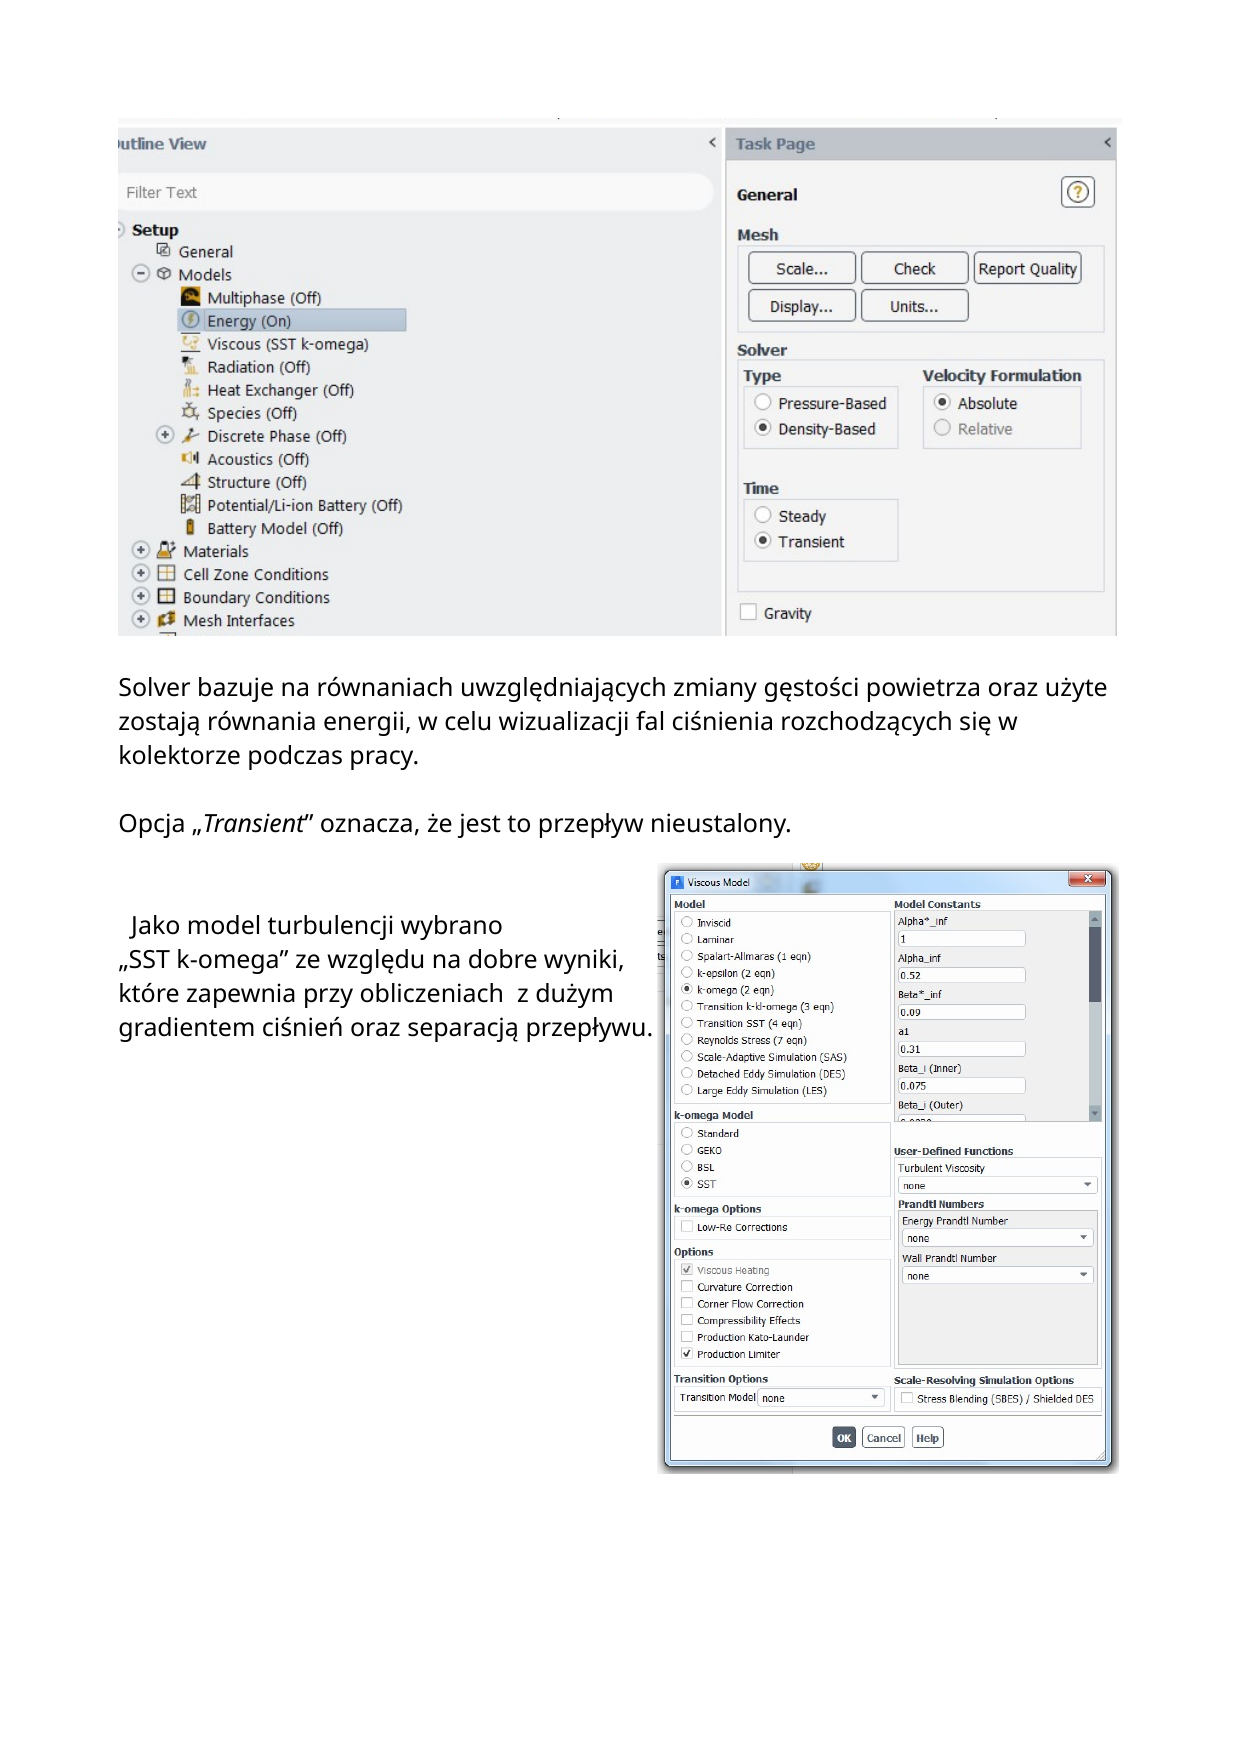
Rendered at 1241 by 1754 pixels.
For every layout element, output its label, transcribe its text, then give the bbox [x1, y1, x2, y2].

text „SST k-omega” ze względu na dobre wyniki, które zapewnia przy obliczeniach z dużym gradientem ciśnień oraz separacją przepływu. [118, 942, 657, 1044]
text Solver bazuje na równaniach uwzględniających zmiany gęstości powietrza oraz użyte zostają równania energii, w celu wizualizacji fal ciśnienia rozchodzących się w kolektorze podczas pracy. [118, 669, 1122, 771]
picture [118, 118, 1123, 636]
text Jako model turbulencji wybrano [118, 908, 657, 942]
picture [657, 863, 1120, 1474]
text Opcja „Transient” oznacza, że jest to przepływ nieustalony. [118, 806, 1122, 839]
